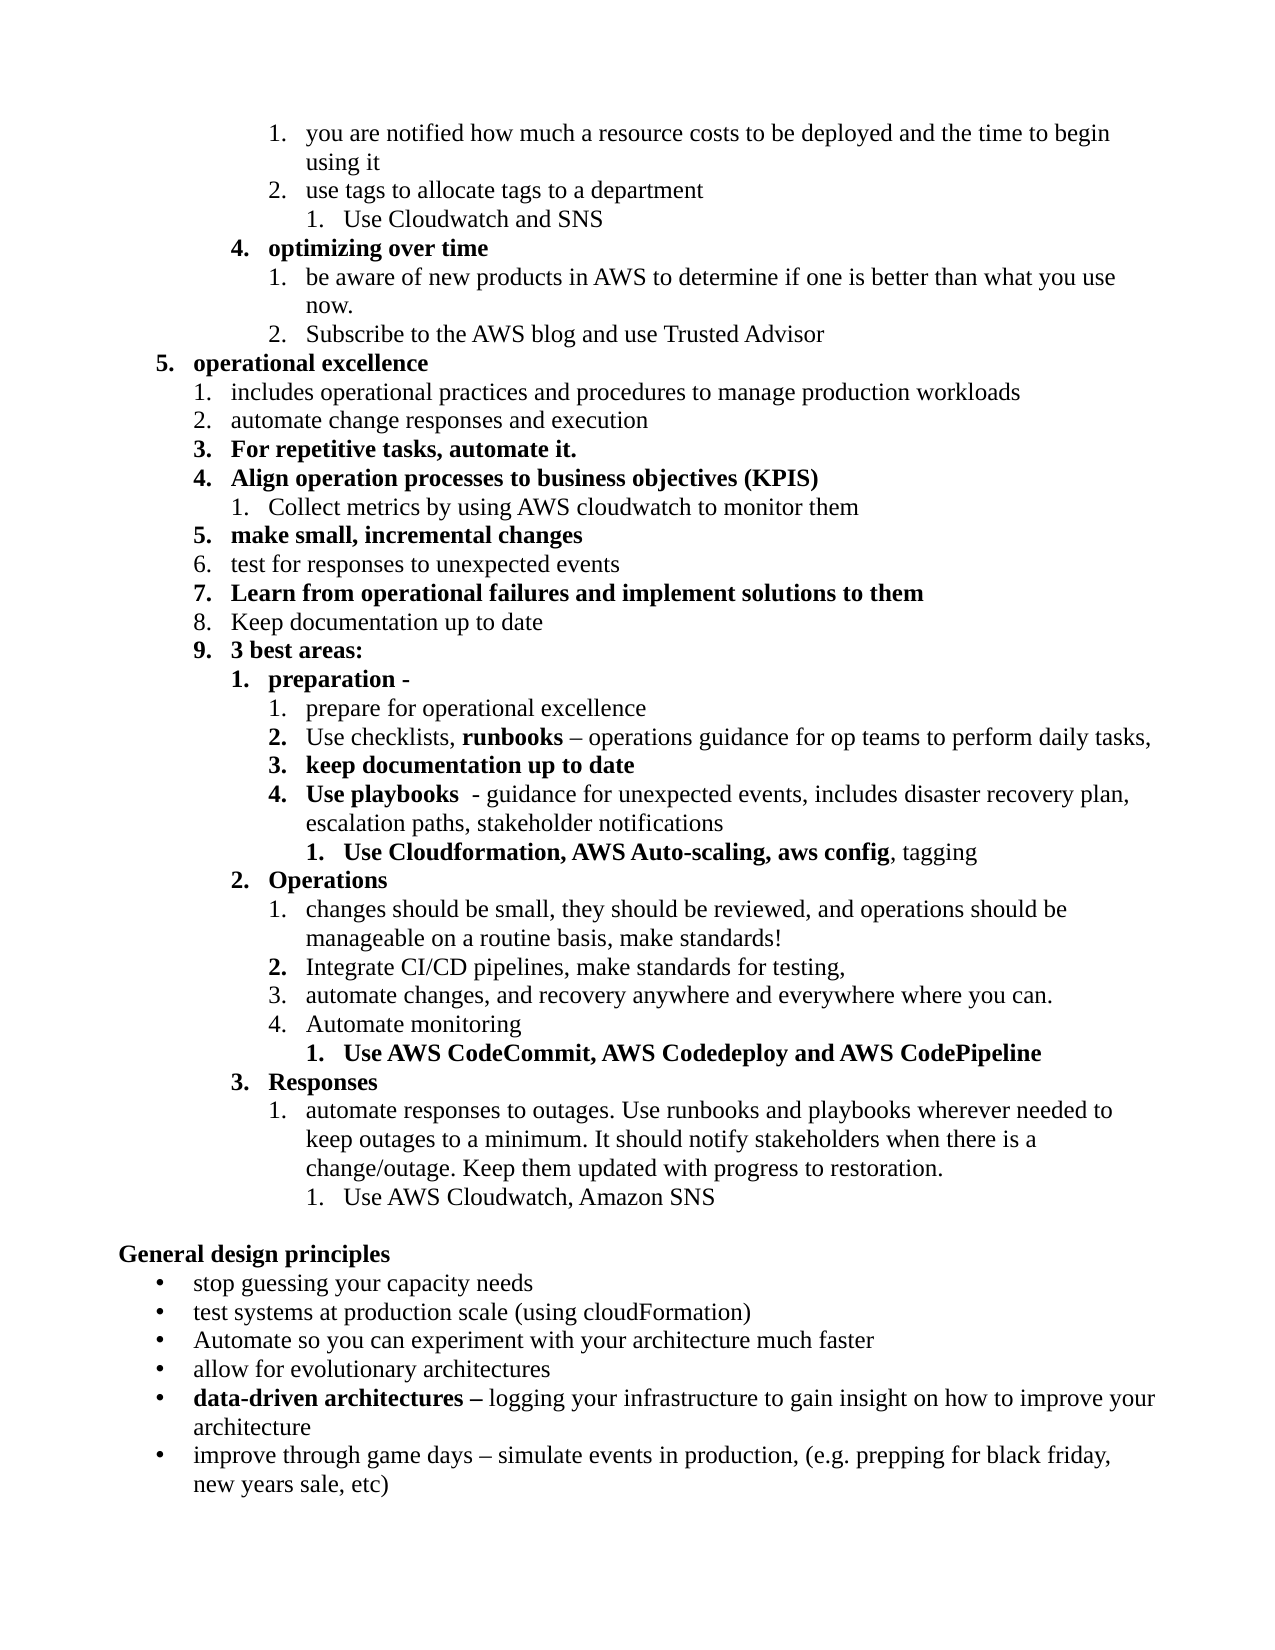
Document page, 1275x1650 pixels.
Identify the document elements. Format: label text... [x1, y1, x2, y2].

list Use checklists, runbooks – operations guidance for op teams to perform daily tasks, [268, 722, 1157, 751]
list use tags to allocate tags to a department [268, 176, 1157, 204]
list Automate so you can experiment with your architecture much faster [156, 1326, 1157, 1354]
list Use Cloudformation, AWS Auto-scaling, aws config, tagging [306, 837, 1157, 866]
list operational excellence [156, 348, 1157, 377]
list Align operation processes to business objectives (KPIS) [193, 463, 1157, 492]
list Use AWS Cloudwatch, Amazon SNS [306, 1182, 1157, 1211]
list Use Cloudwatch and SNS [306, 204, 1157, 233]
list Keep documentation up to date [193, 607, 1157, 636]
list test systems at production scale (using cloudFormation) [156, 1297, 1157, 1326]
list keep documentation up to date [268, 751, 1157, 779]
list includes operational practices and procedures to manage production workloads [193, 377, 1157, 406]
list be aware of new products in AWS to determine if one is better than what you use now. [268, 262, 1157, 319]
list automate change responses and execution [193, 406, 1157, 434]
list For repetitive tasks, automate it. [193, 434, 1157, 463]
list prepare for operational excellence [268, 693, 1157, 722]
list optimizing over time [231, 233, 1157, 262]
text General design principles [118, 1239, 1157, 1268]
list Use AWS CodeCommit, AWS Codedeploy and AWS CodePipeline [306, 1038, 1157, 1067]
list test for responses to unexpected events [193, 549, 1157, 578]
list automate changes, and recovery anywhere and everywhere where you can. [268, 981, 1157, 1009]
list changes should be small, they should be reviewed, and operations should be manageable on a routine basis, make standards! [268, 894, 1157, 952]
list Integrate CI/CD pipelines, make standards for testing, [268, 952, 1157, 981]
list Subscribe to the AWS blog and use Trusted Advisor [268, 319, 1157, 348]
list Responses [231, 1067, 1157, 1096]
list 3 best areas: [193, 636, 1157, 664]
list automate responses to outages. Use runbooks and playbooks wherever needed to keep outages to a minimum. It should notify stakeholders when there is a change/outage. Keep them updated with progress to restoration. [268, 1096, 1157, 1182]
list you are notified how much a resource costs to be deployed and the time to begin using it [268, 118, 1157, 176]
list allow for evolutionary architectures [156, 1354, 1157, 1383]
list improve through game days – simulate events in production, (e.g. prepping for black friday, new years sale, etc) [156, 1441, 1157, 1498]
list Operations [231, 866, 1157, 894]
list stop guessing your capacity needs [156, 1268, 1157, 1297]
list Use playbooks - guidance for unexpected events, includes disaster recovery plan, escalation paths, stakeholder notifications [268, 779, 1157, 837]
list Learn from operational failures and implement solutions to them [193, 578, 1157, 607]
list data-driven architectures – logging your infrastructure to gain insight on how to improve your architecture [156, 1383, 1157, 1441]
list make small, incremental changes [193, 521, 1157, 549]
list Collect metrics by using AWS cloudwatch to monitor them [231, 492, 1157, 521]
list Automate monitoring [268, 1009, 1157, 1038]
list preparation - [231, 664, 1157, 693]
